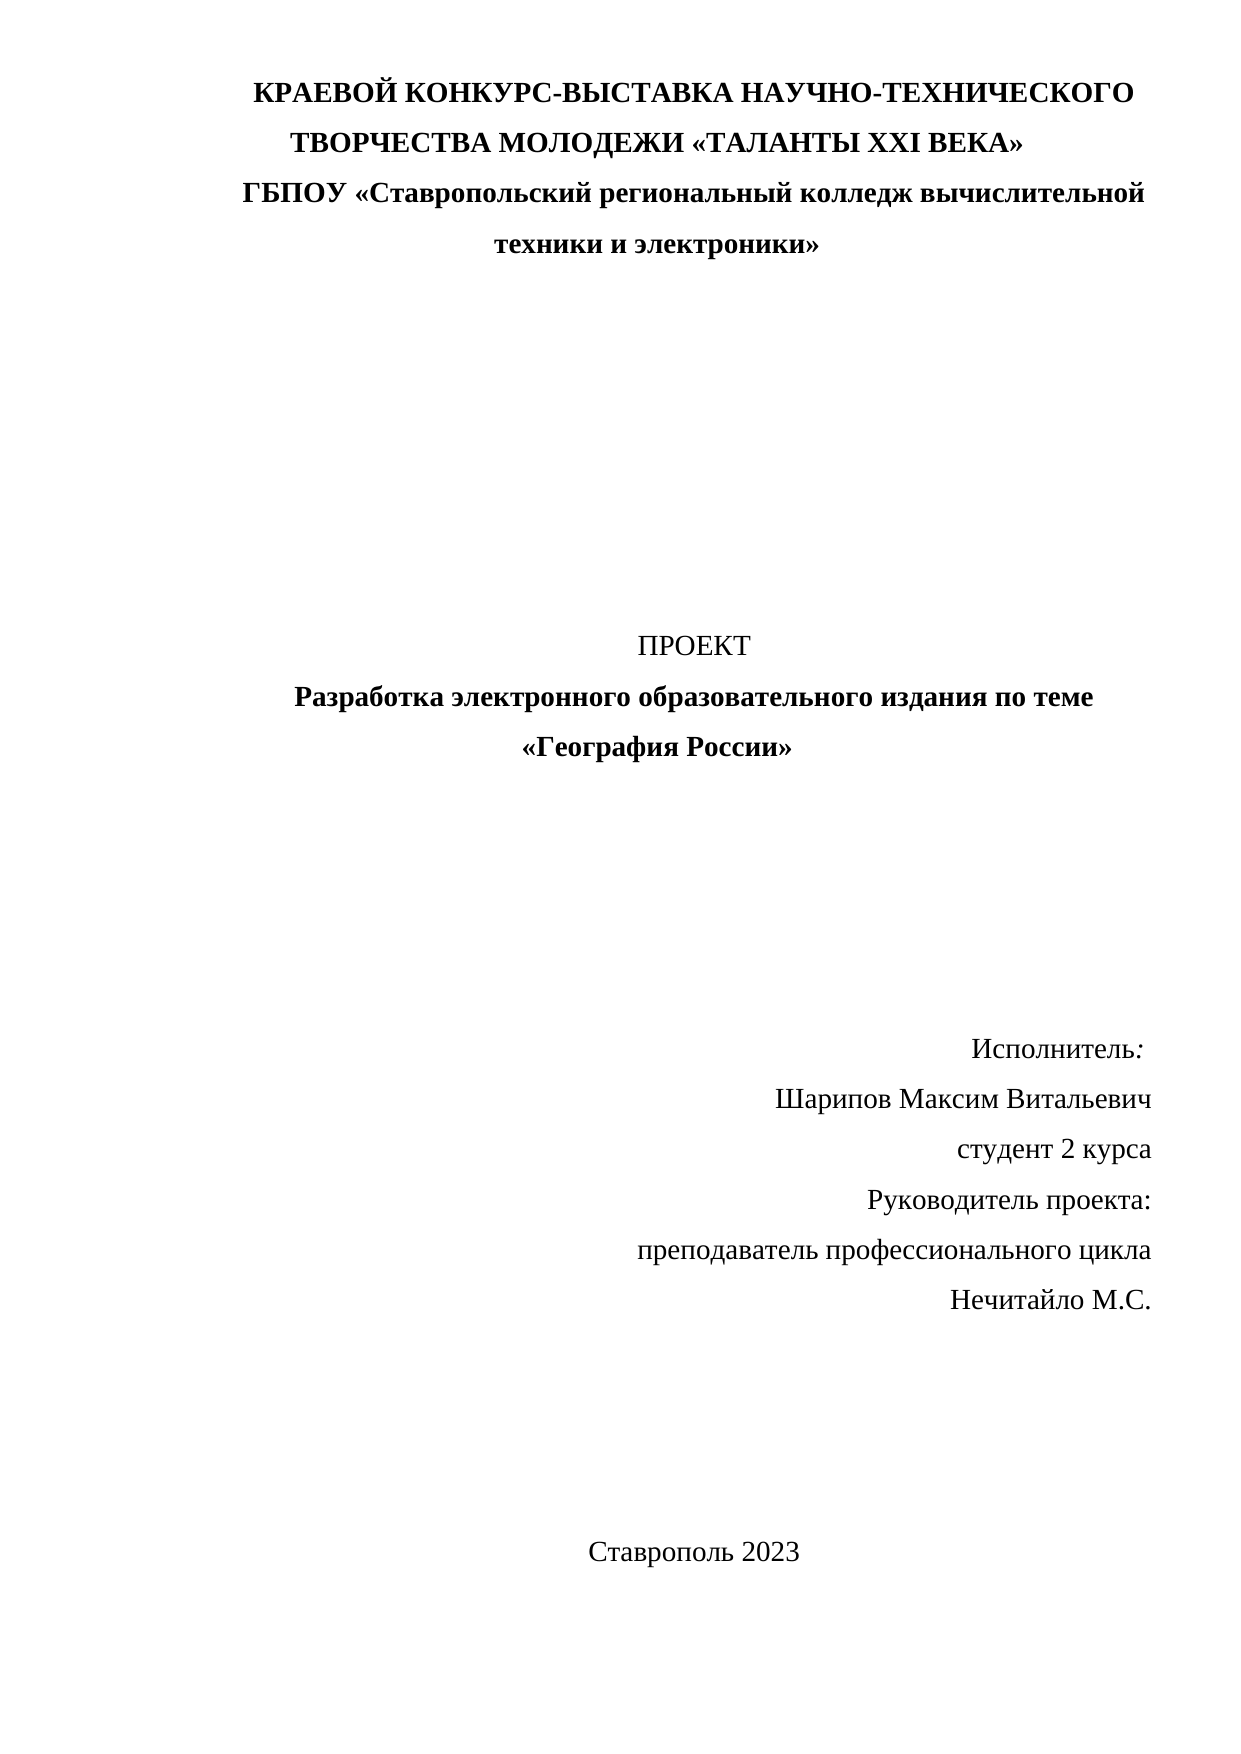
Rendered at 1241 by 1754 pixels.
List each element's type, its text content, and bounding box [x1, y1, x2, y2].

text Исполнитель: [162, 1031, 1152, 1064]
text ПРОЕКТ [162, 628, 1152, 662]
text преподаватель профессионального цикла [162, 1232, 1152, 1266]
text Шарипов Максим Витальевич [162, 1081, 1152, 1115]
text ГБПОУ «Ставропольский региональный колледж вычислительной техники и электроники» [162, 176, 1152, 259]
text КРАЕВОЙ КОНКУРС-ВЫСТАВКА НАУЧНО-ТЕХНИЧЕСКОГО ТВОРЧЕСТВА МОЛОДЕЖИ «ТАЛАНТЫ XXI ВЕКА» [162, 75, 1152, 159]
text Руководитель проекта: [162, 1182, 1152, 1215]
text студент 2 курса [162, 1132, 1152, 1165]
text Нечитайло М.С. [162, 1282, 1152, 1316]
text Разработка электронного образовательного издания по теме «География России» [162, 679, 1152, 763]
text Ставрополь 2023 [162, 1534, 1152, 1568]
